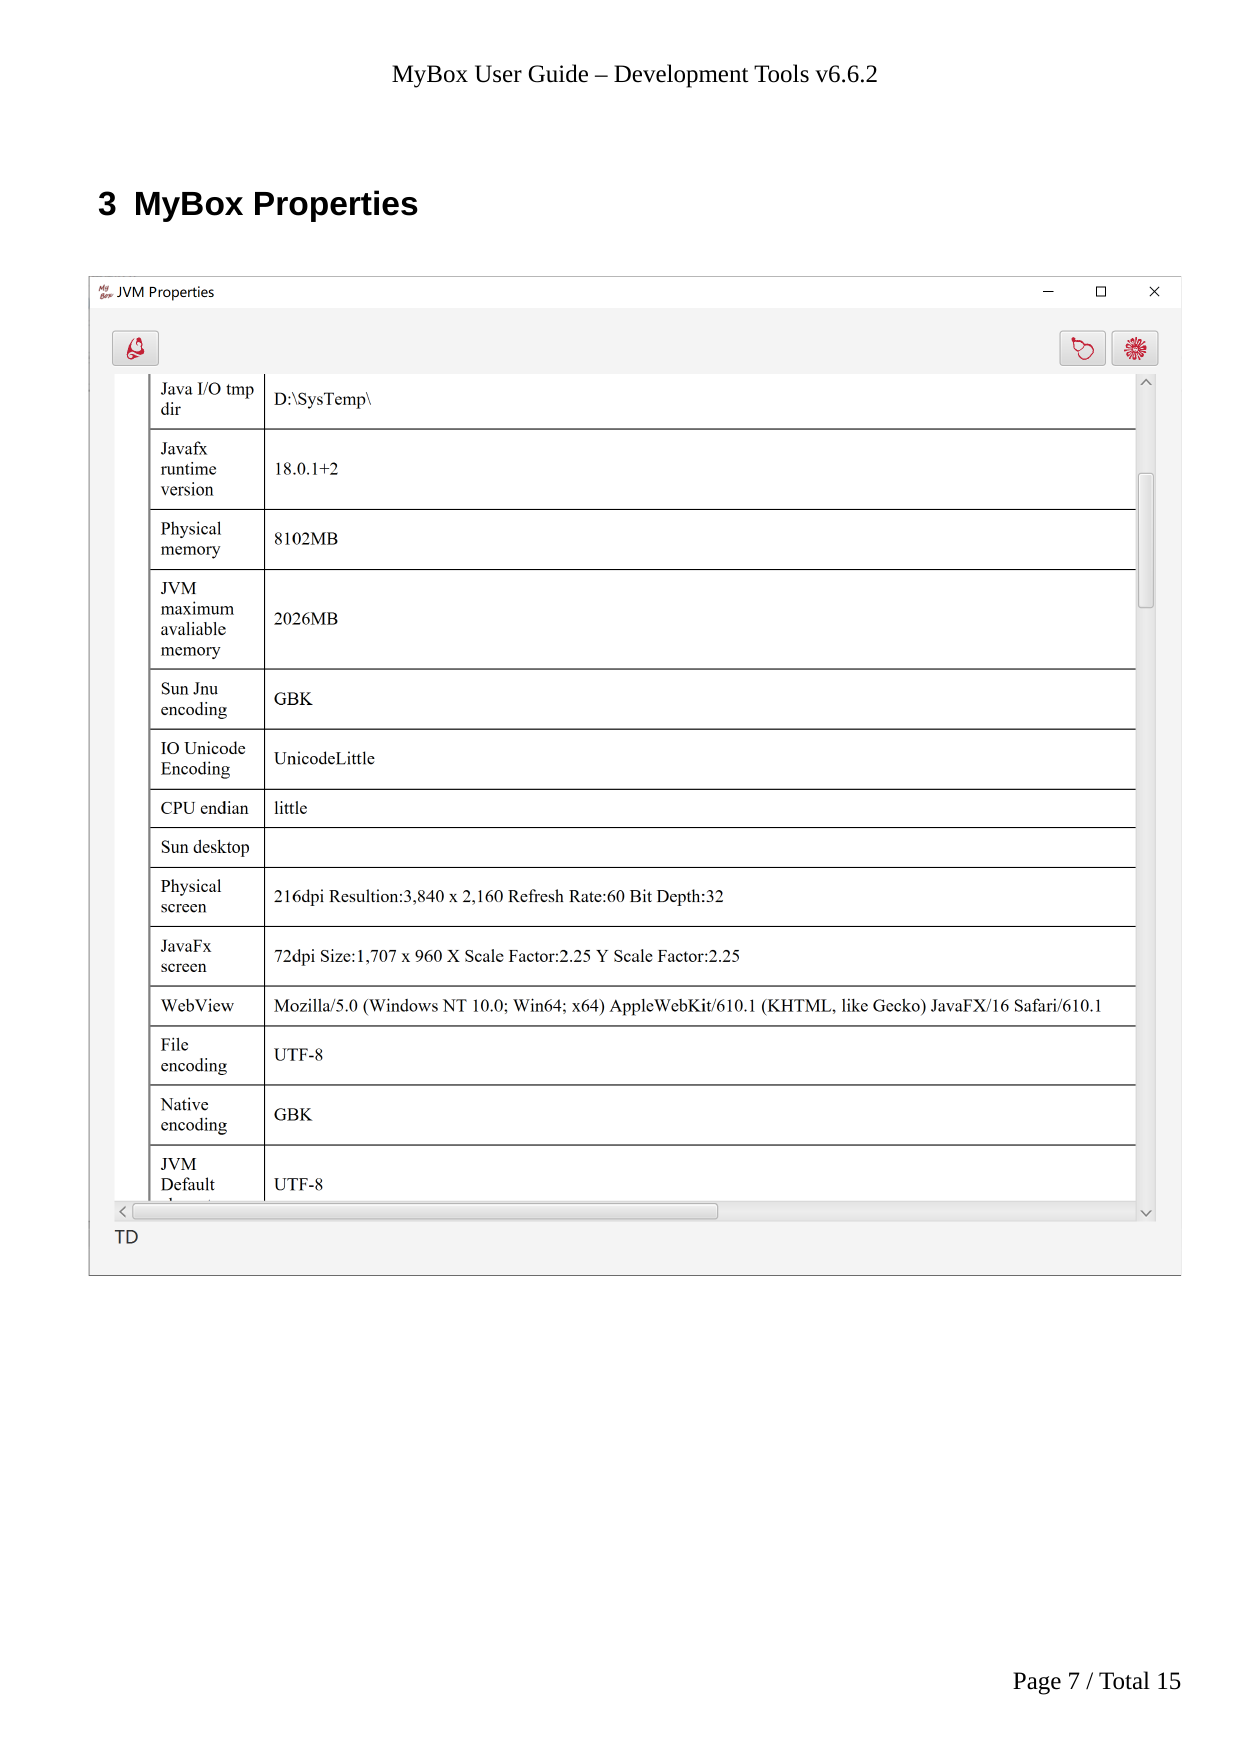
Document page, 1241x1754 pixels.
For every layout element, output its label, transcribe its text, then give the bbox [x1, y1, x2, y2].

picture [88, 276, 1182, 1276]
subtitle MyBox Properties [88, 183, 1181, 222]
